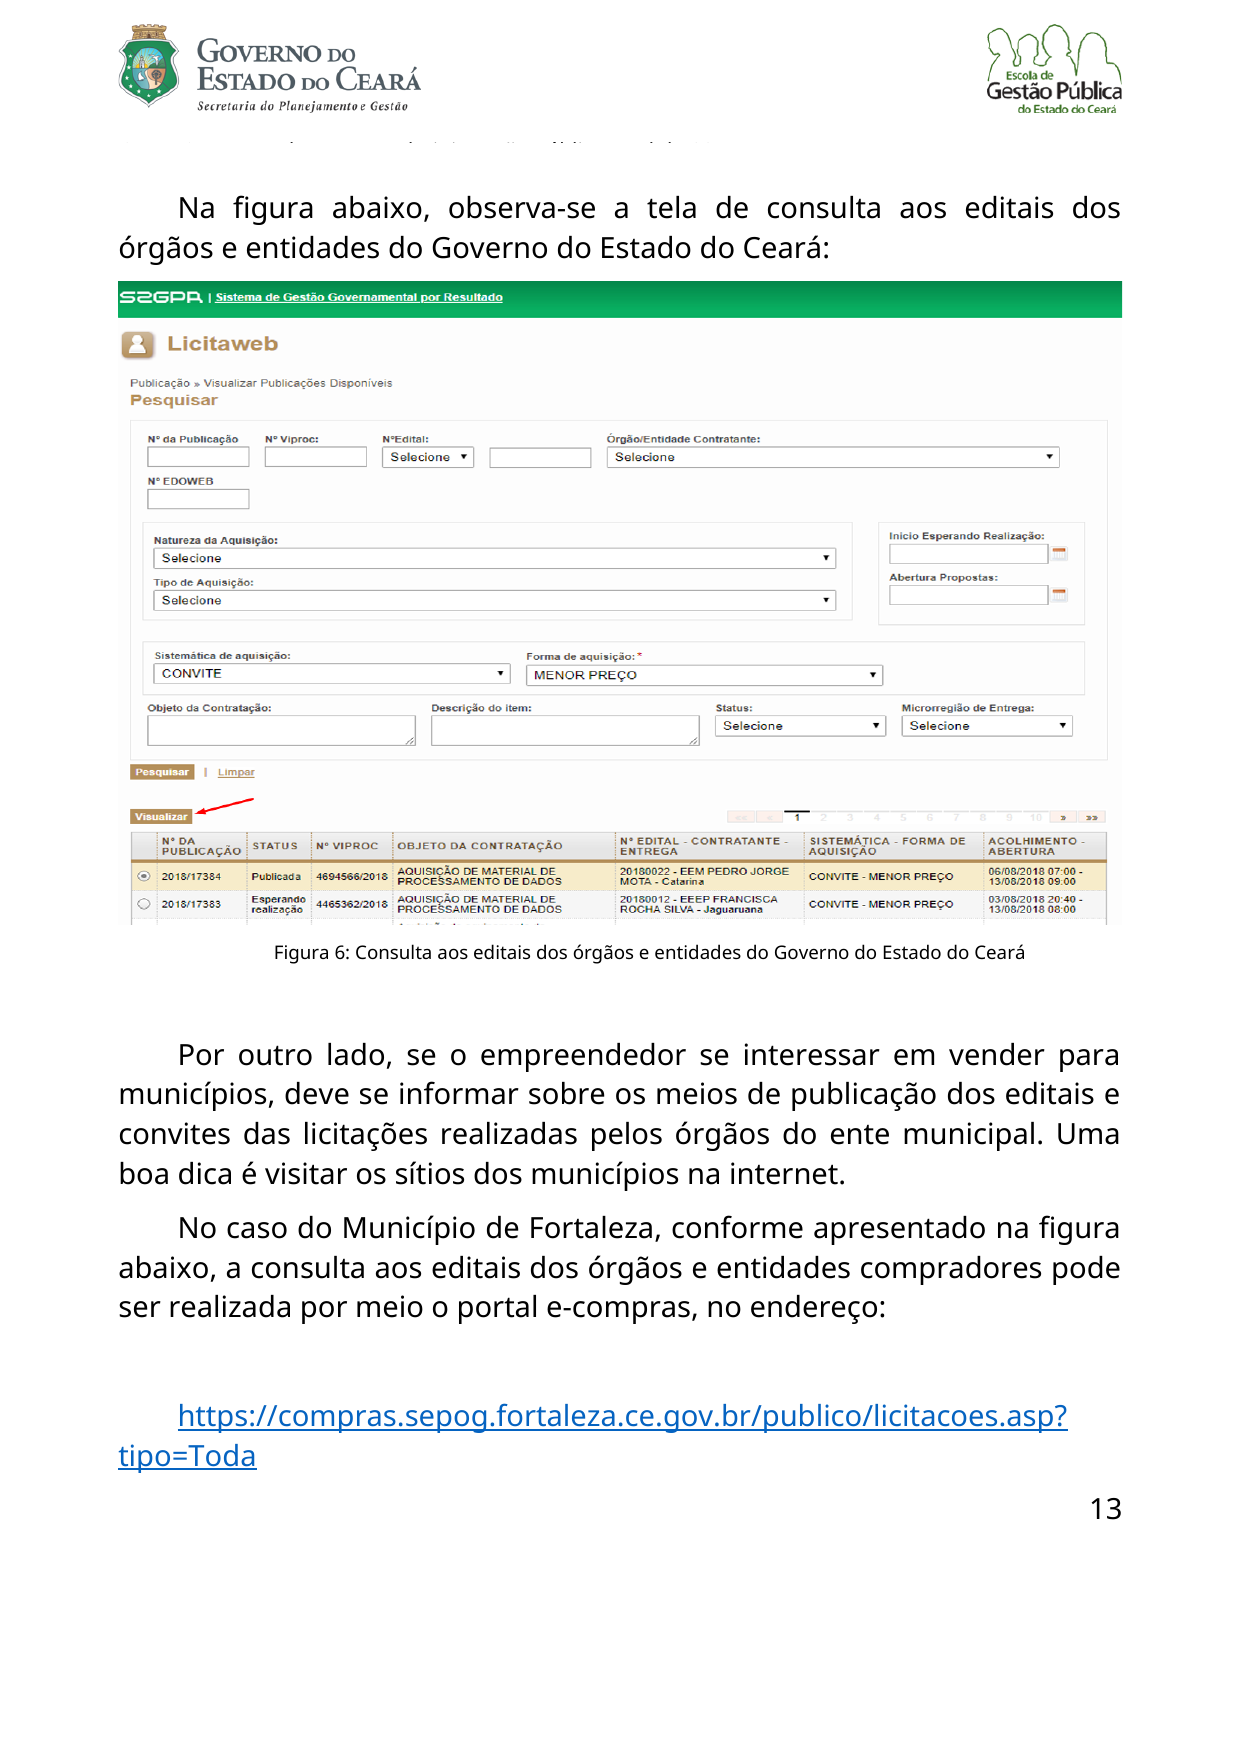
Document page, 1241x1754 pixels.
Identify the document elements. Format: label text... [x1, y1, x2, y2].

text No caso do Município de Fortaleza, conforme apresentado na figura abaixo, a consulta aos editais dos órgãos e entidades compradores pode ser realizada por meio o portal e-compras, no endereço: [118, 1207, 1122, 1326]
picture [118, 281, 1123, 925]
picture [118, 24, 1122, 113]
text Figura 6: Consulta aos editais dos órgãos e entidades do Governo do Estado do Ceará [118, 925, 1122, 965]
text Na figura abaixo, observa-se a tela de consulta aos editais dos órgãos e entidades do Governo do Estado do Ceará: [118, 187, 1122, 267]
text https://compras.sepog.fortaleza.ce.gov.br/publico/licitacoes.asp?tipo=Toda [118, 1395, 1122, 1474]
text Por outro lado, se o empreendedor se interessar em vender para municípios, deve se informar sobre os meios de publicação dos editais e convites das licitações realizadas pelos órgãos do ente municipal. Uma boa dica é visitar os sítios dos municípios na internet. [118, 1034, 1122, 1193]
